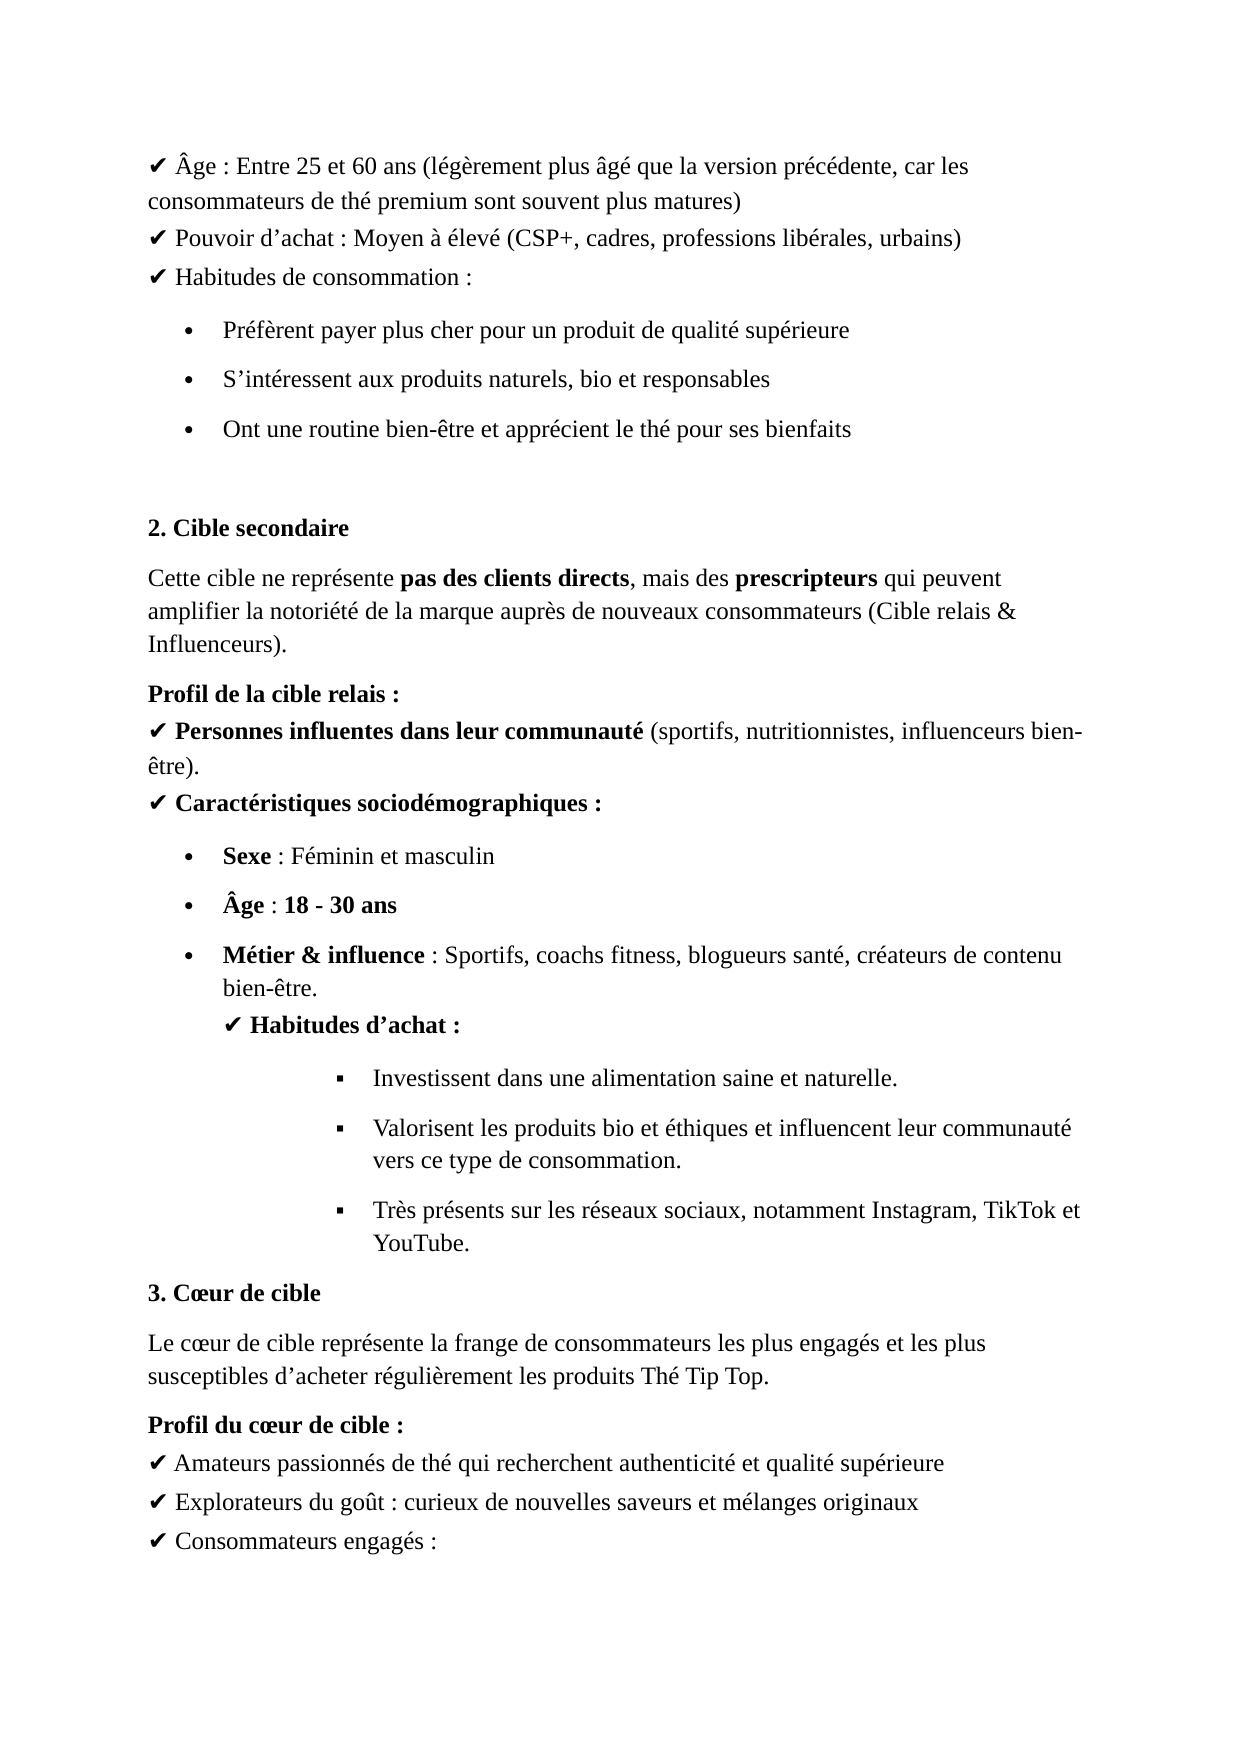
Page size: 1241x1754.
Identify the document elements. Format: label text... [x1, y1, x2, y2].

list Ont une routine bien-être et apprécient le thé pour ses bienfaits [185, 414, 1093, 443]
text 2. Cible secondaire [148, 513, 1093, 542]
text 3. Cœur de cible [148, 1278, 1093, 1307]
list Métier & influence : Sportifs, coachs fitness, blogueurs santé, créateurs de contenu bien-être. ✔ Habitudes d’achat : [185, 940, 1093, 1041]
list Préfèrent payer plus cher pour un produit de qualité supérieure [185, 315, 1093, 343]
text ✔ Âge : Entre 25 et 60 ans (légèrement plus âgé que la version précédente, car les consommateurs de thé premium sont souvent plus matures) ✔ Pouvoir d’achat : Moyen à élevé (CSP+, cadres, professions libérales, urbains) ✔ Habitudes de consommation : [148, 148, 1093, 293]
list S’intéressent aux produits naturels, bio et responsables [185, 364, 1093, 393]
text Profil du cœur de cible : ✔ Amateurs passionnés de thé qui recherchent authenticité et qualité supérieure ✔ Explorateurs du goût : curieux de nouvelles saveurs et mélanges originaux ✔ Consommateurs engagés : [148, 1410, 1093, 1557]
list Investissent dans une alimentation saine et naturelle. [335, 1063, 1093, 1092]
list Sexe : Féminin et masculin [185, 841, 1093, 869]
text Le cœur de cible représente la frange de consommateurs les plus engagés et les plus susceptibles d’acheter régulièrement les produits Thé Tip Top. [148, 1328, 1093, 1389]
list Valorisent les produits bio et éthiques et influencent leur communauté vers ce type de consommation. [335, 1113, 1093, 1174]
text Profil de la cible relais : ✔ Personnes influentes dans leur communauté (sportifs, nutritionnistes, influenceurs bien-être). ✔ Caractéristiques sociodémographiques : [148, 679, 1093, 819]
text Cette cible ne représente pas des clients directs, mais des prescripteurs qui peuvent amplifier la notoriété de la marque auprès de nouveaux consommateurs (Cible relais & Influenceurs). [148, 563, 1093, 658]
list Très présents sur les réseaux sociaux, notamment Instagram, TikTok et YouTube. [335, 1195, 1093, 1257]
list Âge : 18 - 30 ans [185, 891, 1093, 919]
